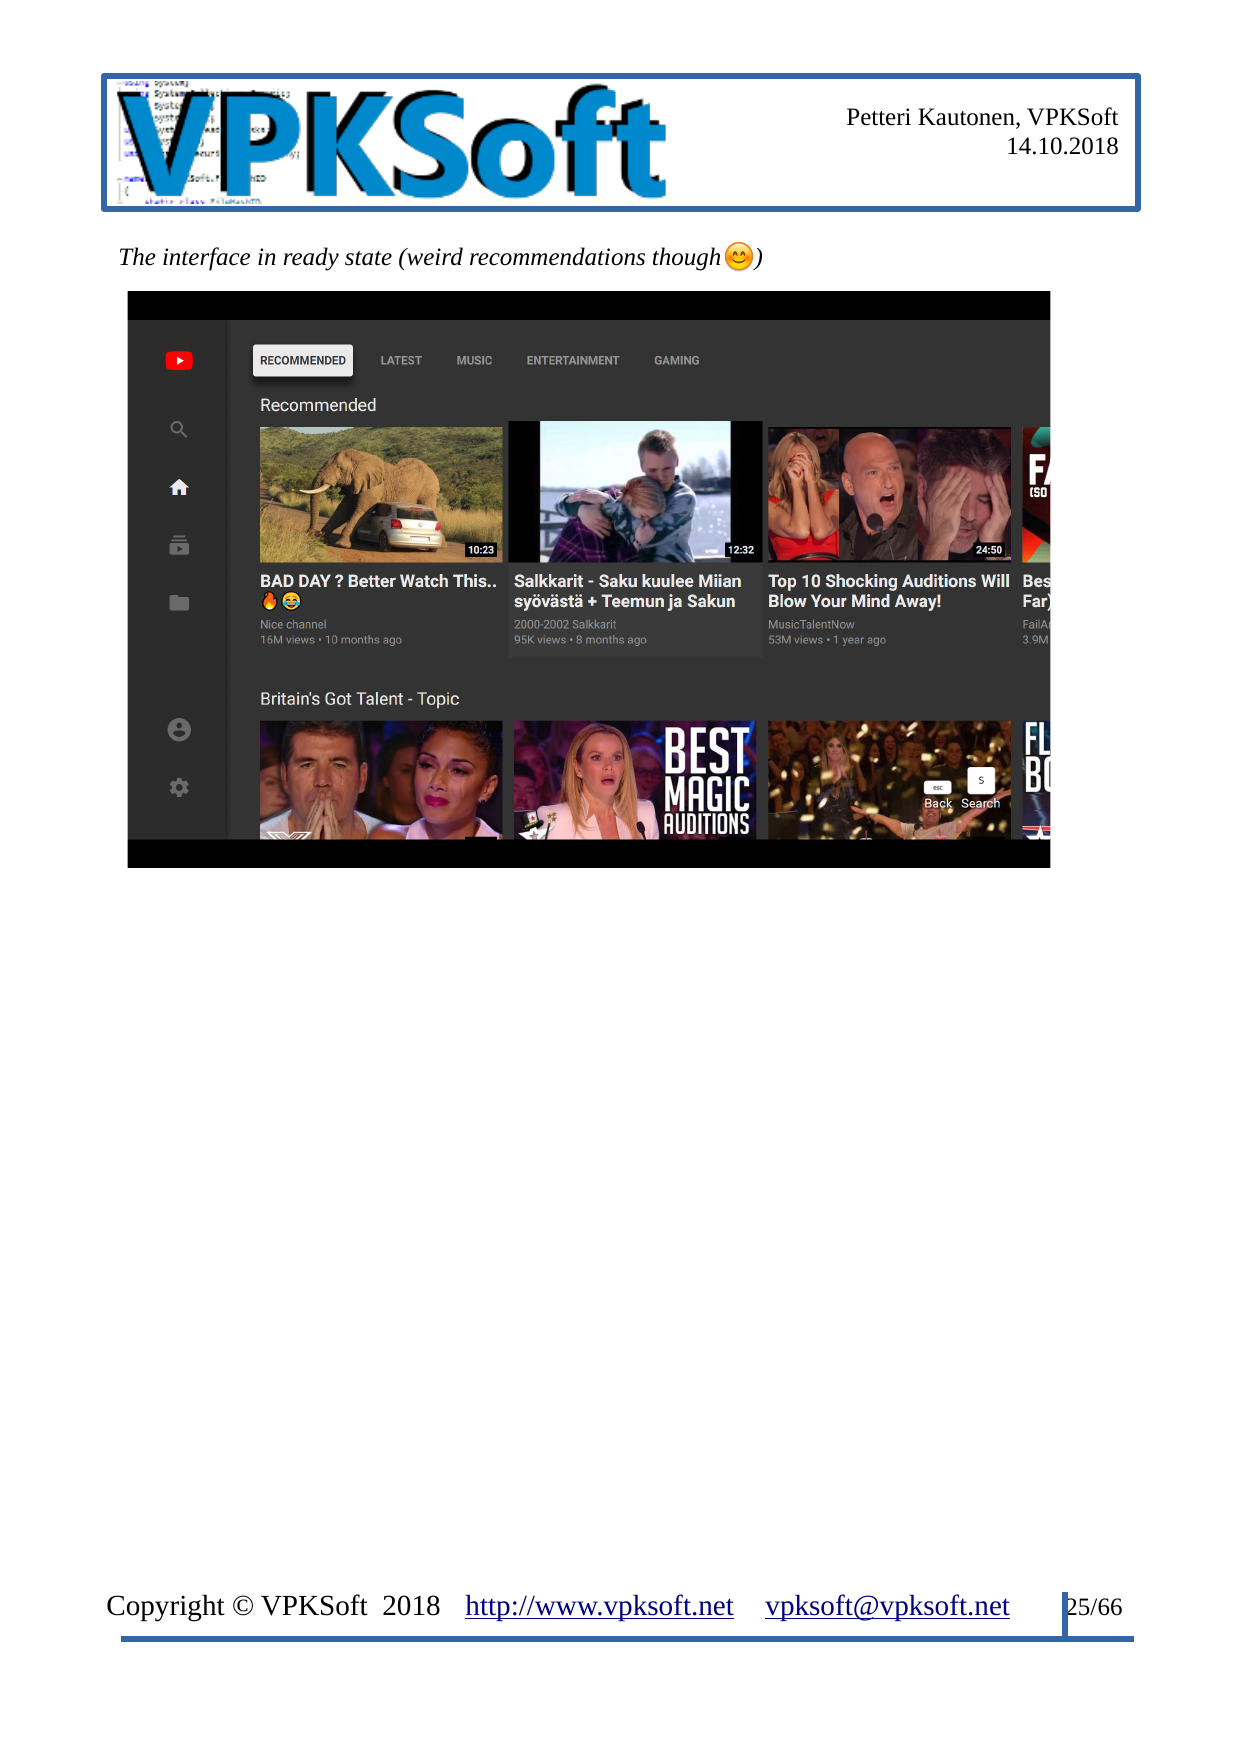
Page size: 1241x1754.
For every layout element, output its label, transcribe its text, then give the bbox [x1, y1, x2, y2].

text ) [755, 242, 1122, 271]
picture [723, 240, 755, 272]
picture [116, 81, 672, 204]
text The interface in ready state (weird recommendations though [118, 242, 723, 271]
picture [127, 291, 1051, 868]
